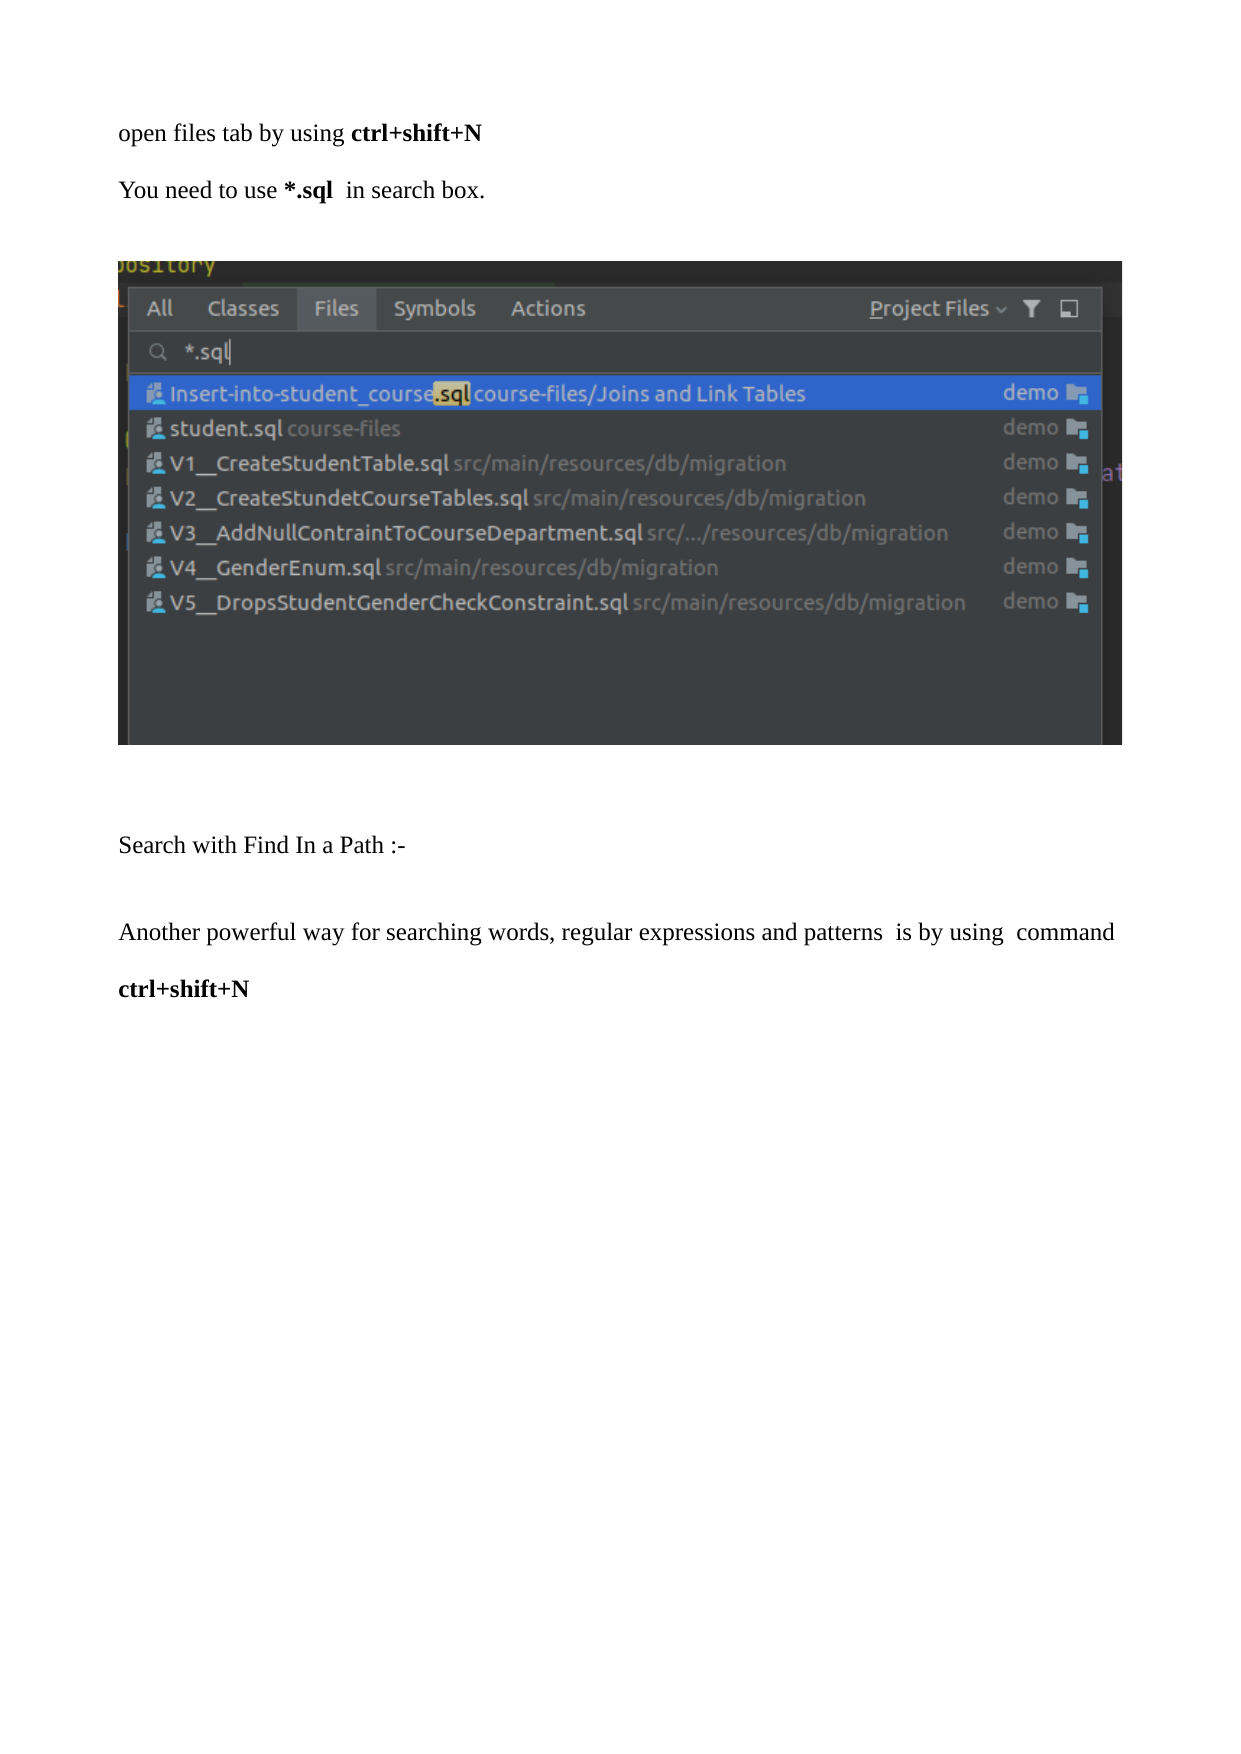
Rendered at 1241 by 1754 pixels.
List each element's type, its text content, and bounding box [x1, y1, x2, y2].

text You need to use *.sql in search box. [118, 176, 1122, 204]
text Another powerful way for searching words, regular expressions and patterns is by using command [118, 917, 1122, 946]
text Search with Find In a Path :- [118, 831, 1122, 859]
text open files tab by using ctrl+shift+N [118, 118, 1122, 147]
text ctrl+shift+N [118, 974, 1122, 1003]
picture [118, 261, 1123, 745]
